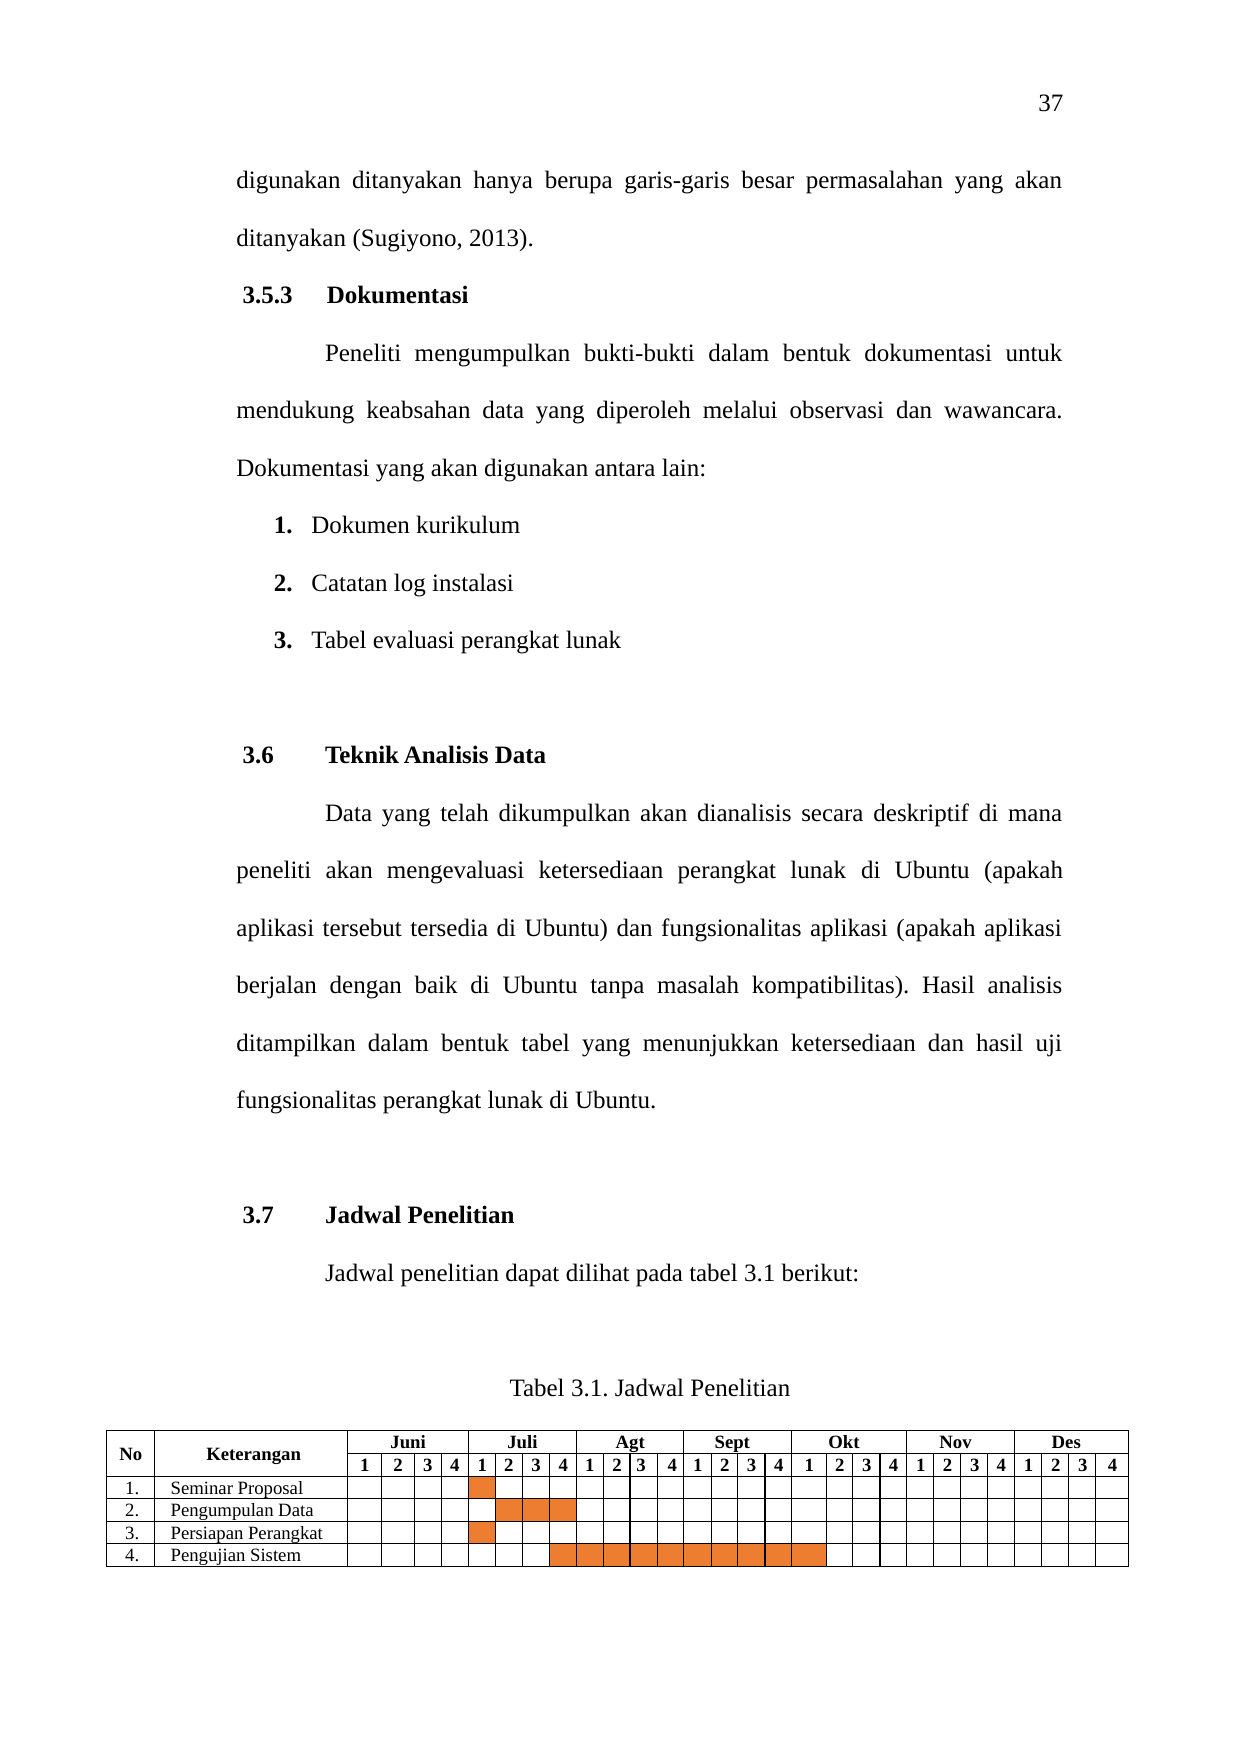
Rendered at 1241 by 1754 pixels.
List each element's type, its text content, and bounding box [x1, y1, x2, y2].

table_cell [853, 1499, 879, 1521]
table_cell [415, 1522, 441, 1543]
table_cell [523, 1499, 549, 1521]
table_cell [853, 1477, 879, 1498]
table_cell [1015, 1522, 1041, 1543]
table_cell [604, 1477, 629, 1498]
table_cell Pengujian Sistem [155, 1544, 347, 1566]
table_cell [496, 1522, 522, 1543]
table_cell [934, 1477, 960, 1498]
table_cell 4 [550, 1454, 576, 1476]
table_cell [907, 1499, 933, 1521]
table_cell 2 [712, 1454, 737, 1476]
text Jadwal penelitian dapat dilihat pada tabel 3.1 berikut: [236, 1258, 1063, 1287]
table_cell 2 [934, 1454, 960, 1476]
table_cell 1 [907, 1454, 933, 1476]
table_cell [738, 1499, 764, 1521]
table_cell [738, 1522, 764, 1543]
table_cell [684, 1522, 711, 1543]
table_header Sept [684, 1431, 791, 1453]
table_cell [988, 1499, 1014, 1521]
table_cell 4 [881, 1454, 906, 1476]
table_cell [1096, 1522, 1128, 1543]
subtitle Dokumentasi [236, 280, 1063, 309]
table_cell 2 [382, 1454, 414, 1476]
table_cell [1069, 1522, 1095, 1543]
table_cell [348, 1522, 381, 1543]
table_cell [934, 1544, 960, 1566]
table_cell [469, 1522, 495, 1543]
table_cell 1. [107, 1477, 154, 1498]
table_cell [712, 1477, 737, 1498]
table_cell [631, 1544, 657, 1566]
table_cell [496, 1544, 522, 1566]
table_cell [827, 1499, 852, 1521]
table_cell 4 [442, 1454, 468, 1476]
table_cell [442, 1522, 468, 1543]
table_cell [577, 1499, 603, 1521]
table_cell [1069, 1544, 1095, 1566]
table_cell [415, 1477, 441, 1498]
table_cell [631, 1522, 657, 1543]
table_cell [469, 1499, 495, 1521]
text digunakan ditanyakan hanya berupa garis-garis besar permasalahan yang akan ditanyakan (Sugiyono, 2013). [236, 165, 1063, 252]
table_cell [442, 1477, 468, 1498]
table_cell 4 [988, 1454, 1014, 1476]
table_cell [827, 1544, 852, 1566]
table_cell 2 [827, 1454, 852, 1476]
table_cell [766, 1499, 791, 1521]
table_cell [631, 1499, 657, 1521]
table_cell 3 [853, 1454, 879, 1476]
table_cell [604, 1544, 629, 1566]
table_cell [415, 1499, 441, 1521]
table_cell [631, 1477, 657, 1498]
table_header Juni [348, 1431, 468, 1453]
table_cell [577, 1522, 603, 1543]
table_cell [1042, 1477, 1068, 1498]
table_cell [988, 1544, 1014, 1566]
table_cell [348, 1477, 381, 1498]
table_cell [550, 1477, 576, 1498]
table_cell 3. [107, 1522, 154, 1543]
table_cell [1096, 1499, 1128, 1521]
table_header Keterangan [155, 1431, 347, 1476]
list Dokumen kurikulum [274, 510, 1063, 539]
table_cell [827, 1477, 852, 1498]
table_cell [442, 1544, 468, 1566]
table_cell [577, 1477, 603, 1498]
table_cell 4 [766, 1454, 791, 1476]
table_cell 4 [1096, 1454, 1128, 1476]
table_cell [881, 1522, 906, 1543]
table_cell 4 [658, 1454, 683, 1476]
table_cell [934, 1499, 960, 1521]
table_cell [712, 1522, 737, 1543]
table_cell 3 [523, 1454, 549, 1476]
table_cell [853, 1544, 879, 1566]
table_cell [415, 1544, 441, 1566]
table_cell [907, 1522, 933, 1543]
table_cell [881, 1477, 906, 1498]
table_cell Seminar Proposal [155, 1477, 347, 1498]
table_cell [382, 1477, 414, 1498]
table_cell [907, 1477, 933, 1498]
table_cell [1096, 1544, 1128, 1566]
table_cell [961, 1544, 987, 1566]
list Catatan log instalasi [274, 568, 1063, 597]
table_cell [550, 1544, 576, 1566]
table_cell 1 [792, 1454, 826, 1476]
table_header Juli [469, 1431, 576, 1453]
table_cell [738, 1544, 764, 1566]
table_cell [1096, 1477, 1128, 1498]
table_cell 2. [107, 1499, 154, 1521]
table_cell [907, 1544, 933, 1566]
table_cell [738, 1477, 764, 1498]
table_cell 1 [577, 1454, 603, 1476]
table_cell [961, 1477, 987, 1498]
table_cell [382, 1499, 414, 1521]
table_cell [961, 1522, 987, 1543]
table_cell [1042, 1499, 1068, 1521]
table_cell [684, 1544, 711, 1566]
table_header Nov [907, 1431, 1014, 1453]
table_cell [577, 1544, 603, 1566]
table_cell [382, 1544, 414, 1566]
table_cell 2 [604, 1454, 629, 1476]
table_cell [881, 1544, 906, 1566]
table_cell 3 [1069, 1454, 1095, 1476]
table_cell 1 [348, 1454, 381, 1476]
table_cell [853, 1522, 879, 1543]
table_cell [766, 1522, 791, 1543]
subtitle Jadwal Penelitian [236, 1200, 1063, 1229]
table_header Agt [577, 1431, 683, 1453]
table_cell [827, 1522, 852, 1543]
table_cell [658, 1499, 683, 1521]
table_cell 1 [1015, 1454, 1041, 1476]
table_cell [1042, 1544, 1068, 1566]
table_cell 3 [738, 1454, 764, 1476]
table_cell [1015, 1544, 1041, 1566]
table_cell [442, 1499, 468, 1521]
table_cell [792, 1477, 826, 1498]
list Tabel evaluasi perangkat lunak [274, 625, 1063, 654]
table_cell [550, 1499, 576, 1521]
table_cell [523, 1544, 549, 1566]
table_cell [792, 1499, 826, 1521]
table_cell [1069, 1499, 1095, 1521]
table_cell [469, 1477, 495, 1498]
table_cell [961, 1499, 987, 1521]
subtitle Teknik Analisis Data [236, 740, 1063, 769]
table_cell 2 [1042, 1454, 1068, 1476]
table_cell [496, 1477, 522, 1498]
text Data yang telah dikumpulkan akan dianalisis secara deskriptif di mana peneliti akan mengevaluasi ketersediaan perangkat lunak di Ubuntu (apakah aplikasi tersebut tersedia di Ubuntu) dan fungsionalitas aplikasi (apakah aplikasi berjalan dengan baik di Ubuntu tanpa masalah kompatibilitas). Hasil analisis ditampilkan dalam bentuk tabel yang menunjukkan ketersediaan dan hasil uji fungsionalitas perangkat lunak di Ubuntu. [236, 798, 1063, 1114]
table_cell [1015, 1477, 1041, 1498]
table_cell [988, 1522, 1014, 1543]
table_cell [766, 1544, 791, 1566]
table_cell [712, 1544, 737, 1566]
table_cell [348, 1544, 381, 1566]
table_cell [1042, 1522, 1068, 1543]
table_cell [382, 1522, 414, 1543]
table_cell [792, 1544, 826, 1566]
table_cell [881, 1499, 906, 1521]
table_cell [684, 1477, 711, 1498]
table_cell [658, 1522, 683, 1543]
table_cell [684, 1499, 711, 1521]
table_cell 3 [415, 1454, 441, 1476]
table_cell [496, 1499, 522, 1521]
text Peneliti mengumpulkan bukti-bukti dalam bentuk dokumentasi untuk mendukung keabsahan data yang diperoleh melalui observasi dan wawancara. Dokumentasi yang akan digunakan antara lain: [236, 338, 1063, 482]
table_cell [604, 1522, 629, 1543]
table_cell [658, 1477, 683, 1498]
table_cell [523, 1522, 549, 1543]
table_cell 4. [107, 1544, 154, 1566]
table_cell 1 [469, 1454, 495, 1476]
table_cell 2 [496, 1454, 522, 1476]
table_cell [550, 1522, 576, 1543]
table_header Des [1015, 1431, 1128, 1453]
table_cell [523, 1477, 549, 1498]
table_cell [792, 1522, 826, 1543]
table_cell [1069, 1477, 1095, 1498]
table_cell Persiapan Perangkat [155, 1522, 347, 1543]
table_cell [604, 1499, 629, 1521]
table_cell 1 [684, 1454, 711, 1476]
table_header No [107, 1431, 154, 1476]
table_cell [1015, 1499, 1041, 1521]
table_cell 3 [961, 1454, 987, 1476]
table_cell [766, 1477, 791, 1498]
table_header Okt [792, 1431, 906, 1453]
table_cell 3 [631, 1454, 657, 1476]
text Tabel 3.1. Jadwal penelitian [236, 1373, 1063, 1402]
table_cell [934, 1522, 960, 1543]
table_cell Pengumpulan Data [155, 1499, 347, 1521]
table_cell [469, 1544, 495, 1566]
table_cell [658, 1544, 683, 1566]
table_cell [988, 1477, 1014, 1498]
table_cell [712, 1499, 737, 1521]
table_cell [348, 1499, 381, 1521]
